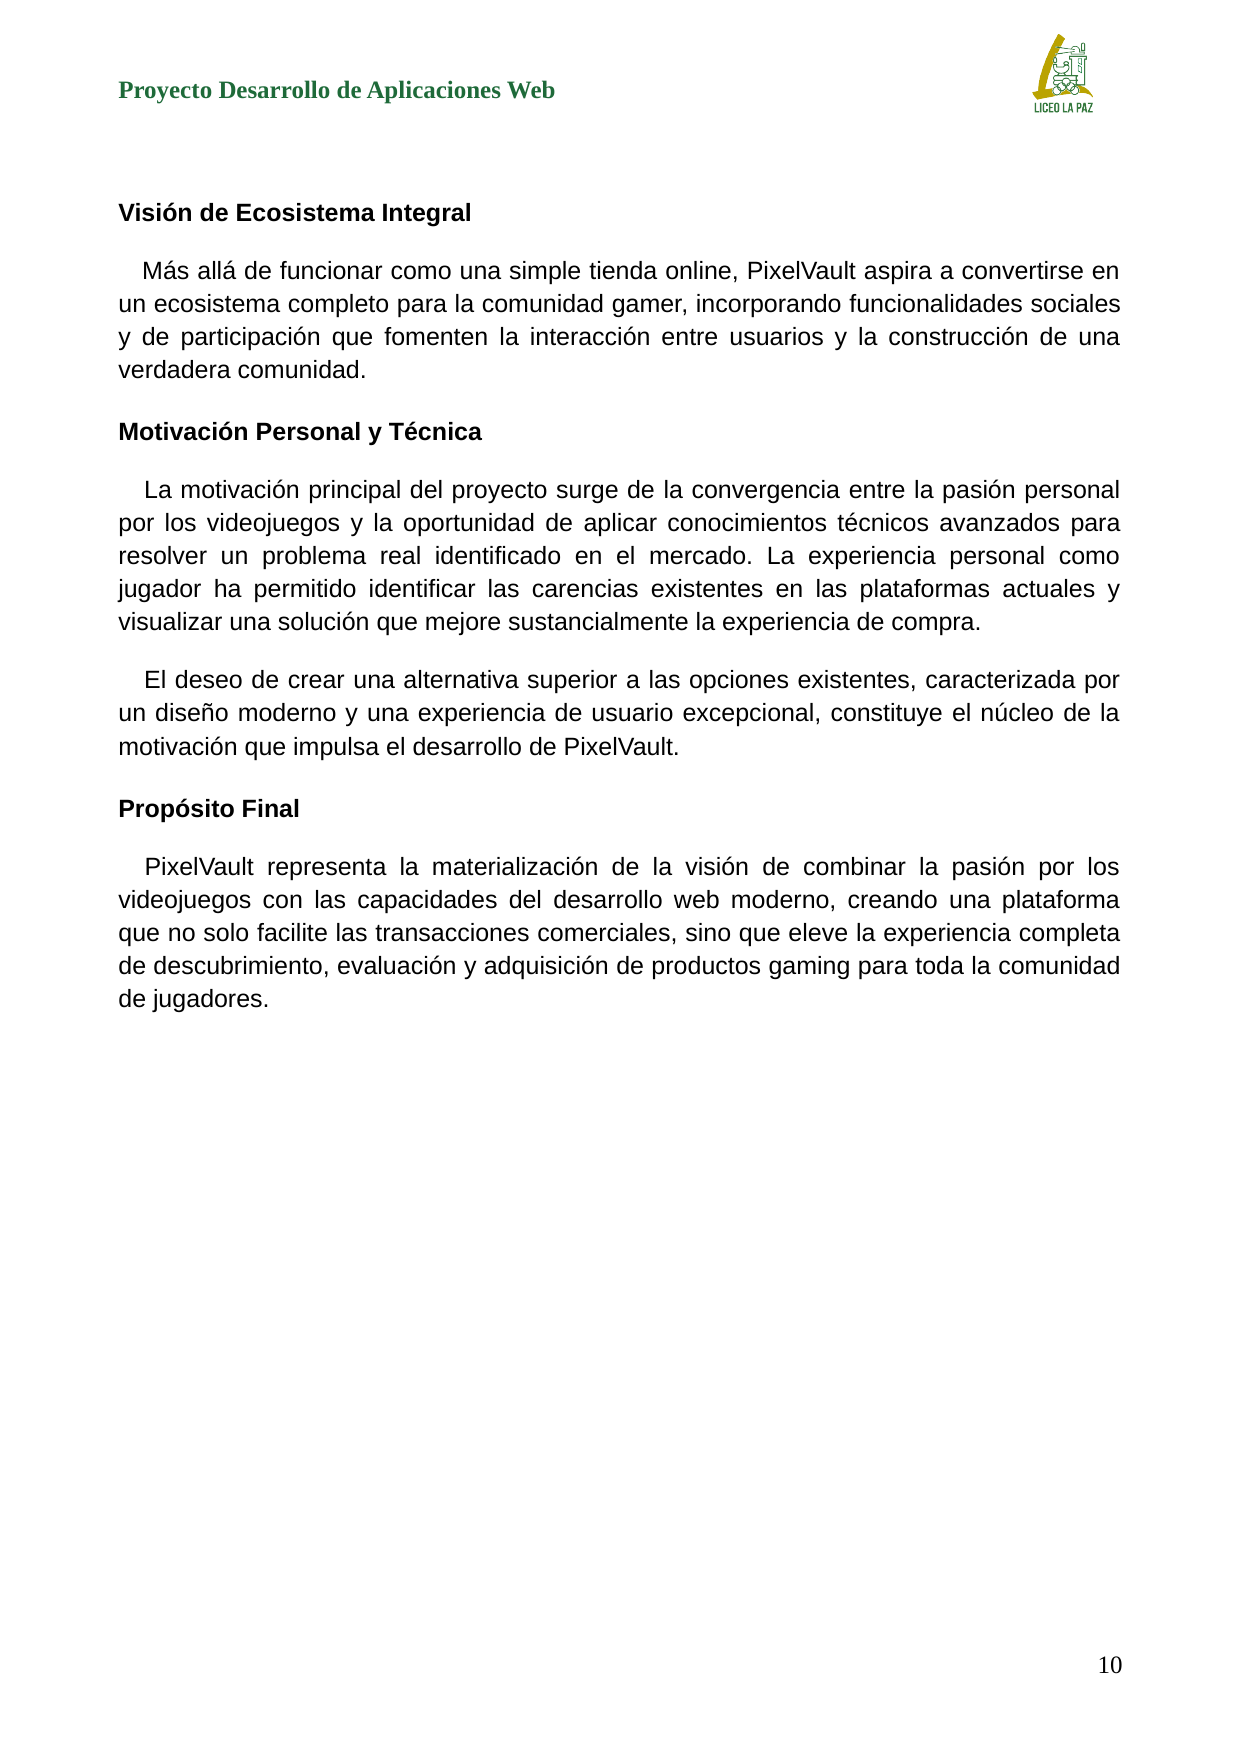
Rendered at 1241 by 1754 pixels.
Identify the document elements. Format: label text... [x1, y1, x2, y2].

text La motivación principal del proyecto surge de la convergencia entre la pasión personal por los videojuegos y la oportunidad de aplicar conocimientos técnicos avanzados para resolver un problema real identificado en el mercado. La experiencia personal como jugador ha permitido identificar las carencias existentes en las plataformas actuales y visualizar una solución que mejore sustancialmente la experiencia de compra. [118, 475, 1122, 636]
text PixelVault representa la materialización de la visión de combinar la pasión por los videojuegos con las capacidades del desarrollo web moderno, creando una plataforma que no solo facilite las transacciones comerciales, sino que eleve la experiencia completa de descubrimiento, evaluación y adquisición de productos gaming para toda la comunidad de jugadores. [118, 852, 1122, 1012]
subtitle Visión de Ecosistema Integral [118, 198, 1122, 227]
picture [1025, 26, 1100, 121]
subtitle Motivación Personal y Técnica [118, 417, 1122, 446]
text El deseo de crear una alternativa superior a las opciones existentes, caracterizada por un diseño moderno y una experiencia de usuario excepcional, constituye el núcleo de la motivación que impulsa el desarrollo de PixelVault. [118, 665, 1122, 760]
text Más allá de funcionar como una simple tienda online, PixelVault aspira a convertirse en un ecosistema completo para la comunidad gamer, incorporando funcionalidades sociales y de participación que fomenten la interacción entre usuarios y la construcción de una verdadera comunidad. [118, 256, 1122, 384]
subtitle Propósito Final [118, 794, 1122, 822]
